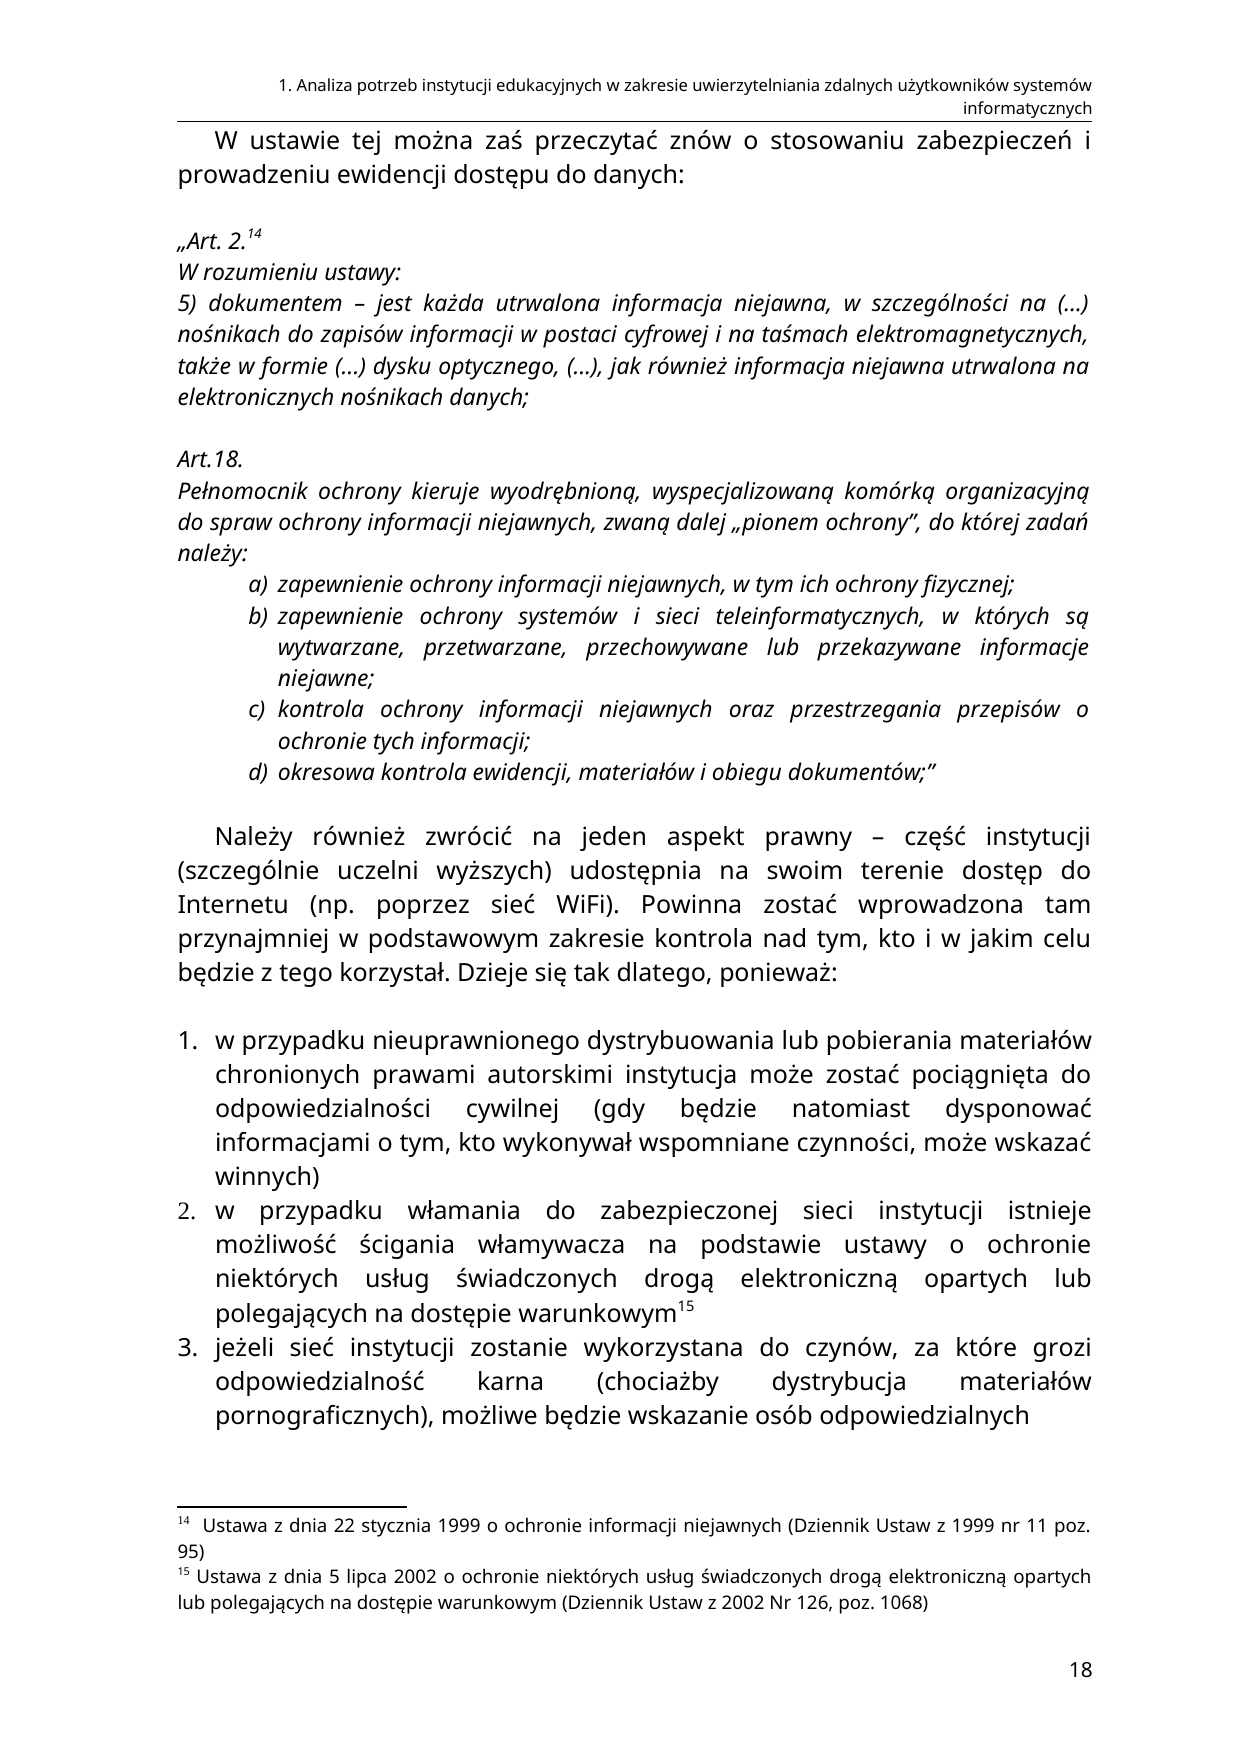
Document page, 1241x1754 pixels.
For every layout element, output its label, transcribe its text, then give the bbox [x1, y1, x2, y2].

text 5) dokumentem – jest każda utrwalona informacja niejawna, w szczególności na (...) nośnikach do zapisów informacji w postaci cyfrowej i na taśmach elektromagnetycznych, także w formie (...) dysku optycznego, (...), jak również informacja niejawna utrwalona na elektronicznych nośnikach danych; [177, 287, 1092, 412]
list kontrola ochrony informacji niejawnych oraz przestrzegania przepisów o ochronie tych informacji; [248, 693, 1092, 756]
list zapewnienie ochrony systemów i sieci teleinformatycznych, w których są wytwarzane, przetwarzane, przechowywane lub przekazywane informacje niejawne; [248, 599, 1092, 693]
text Pełnomocnik ochrony kieruje wyodrębnioną, wyspecjalizowaną komórką organizacyjną do spraw ochrony informacji niejawnych, zwaną dalej „pionem ochrony”, do której zadań należy: [177, 474, 1092, 568]
text Należy również zwrócić na jeden aspekt prawny – część instytucji (szczególnie uczelni wyższych) udostępnia na swoim terenie dostęp do Internetu (np. poprzez sieć WiFi). Powinna zostać wprowadzona tam przynajmniej w podstawowym zakresie kontrola nad tym, kto i w jakim celu będzie z tego korzystał. Dzieje się tak dlatego, ponieważ: [177, 818, 1092, 989]
text Art.18. [177, 443, 1092, 474]
list w przypadku włamania do zabezpieczonej sieci instytucji istnieje możliwość ścigania włamywacza na podstawie ustawy o ochronie niektórych usług świadczonych drogą elektroniczną opartych lub polegających na dostępie warunkowym [177, 1193, 1092, 1329]
list zapewnienie ochrony informacji niejawnych, w tym ich ochrony fizycznej; [248, 568, 1092, 599]
list Ustawa z dnia 5 lipca 2002 o ochronie niektórych usług świadczonych drogą elektroniczną opartych lub polegających na dostępie warunkowym (Dziennik Ustaw z 2002 Nr 126, poz. 1068) [177, 1564, 1092, 1615]
list w przypadku nieuprawnionego dystrybuowania lub pobierania materiałów chronionych prawami autorskimi instytucja może zostać pociągnięta do odpowiedzialności cywilnej (gdy będzie natomiast dysponować informacjami o tym, kto wykonywał wspomniane czynności, może wskazać winnych) [177, 1023, 1092, 1193]
text W ustawie tej można zaś przeczytać znów o stosowaniu zabezpieczeń i prowadzeniu ewidencji dostępu do danych: [177, 122, 1092, 191]
text W rozumieniu ustawy: [177, 256, 1092, 287]
list okresowa kontrola ewidencji, materiałów i obiegu dokumentów;” [248, 756, 1092, 787]
list jeżeli sieć instytucji zostanie wykorzystana do czynów, za które grozi odpowiedzialność karna (chociażby dystrybucja materiałów pornograficznych), możliwe będzie wskazanie osób odpowiedzialnych [177, 1329, 1092, 1431]
text Ustawa z dnia 22 stycznia 1999 o ochronie informacji niejawnych (Dziennik Ustaw z 1999 nr 11 poz. 95) [177, 1513, 1092, 1564]
text „Art. 2. [177, 224, 1092, 256]
